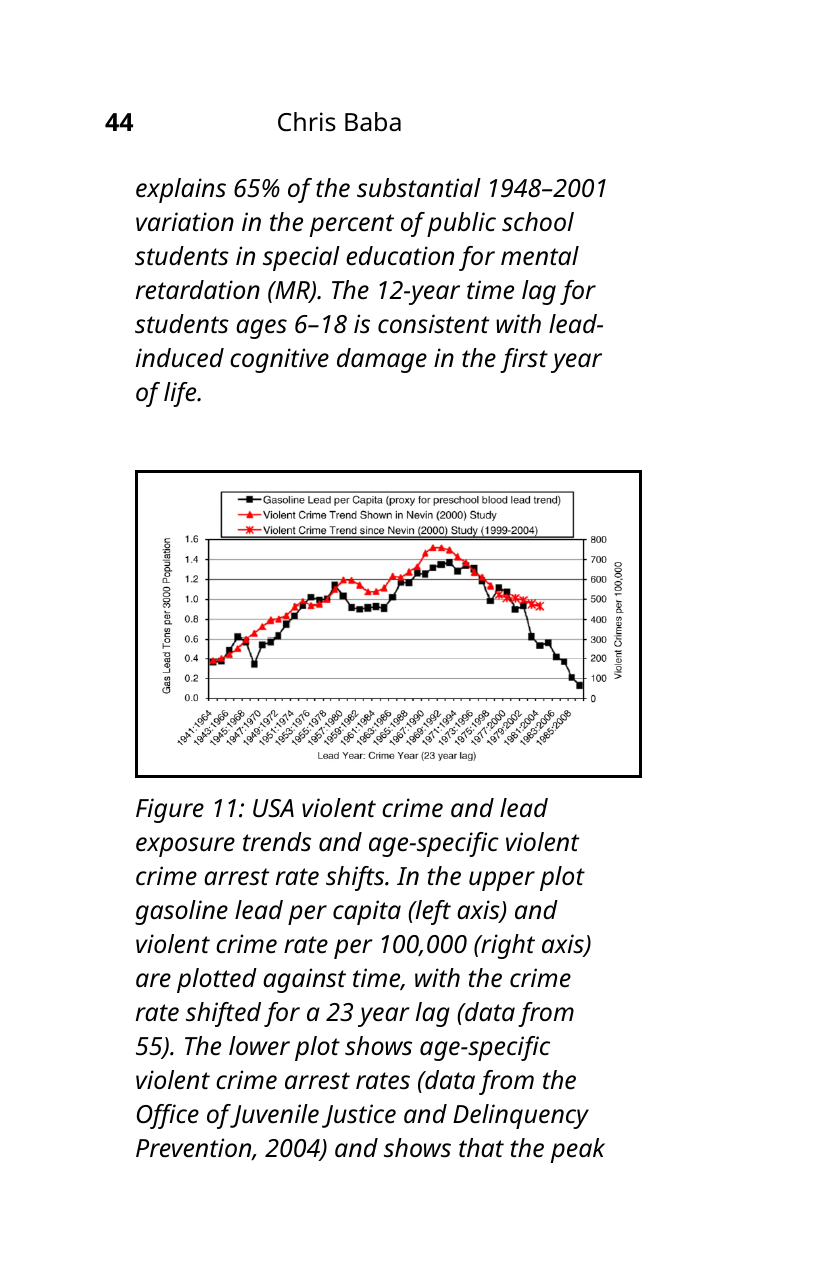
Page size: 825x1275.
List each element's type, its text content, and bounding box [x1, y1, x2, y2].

text explains 65% of the substantial 1948–2001 variation in the percent of public school students in special education for mental retardation (MR). The 12-year time lag for students ages 6–18 is consistent with lead-induced cognitive damage in the ﬁrst year of life. [135, 171, 615, 409]
text Figure 11: USA violent crime and lead exposure trends and age-speciﬁc violent crime arrest rate shifts. In the upper plot gasoline lead per capita (left axis) and violent crime rate per 100,000 (right axis) are plotted against time, with the crime rate shifted for a 23 year lag (data from 55). The lower plot shows age-speciﬁc violent crime arrest rates (data from the Ofﬁce of Juvenile Justice and Delinquency Prevention, 2004) and shows that the peak [135, 778, 615, 1165]
picture [141, 476, 637, 773]
text [138, 473, 639, 775]
